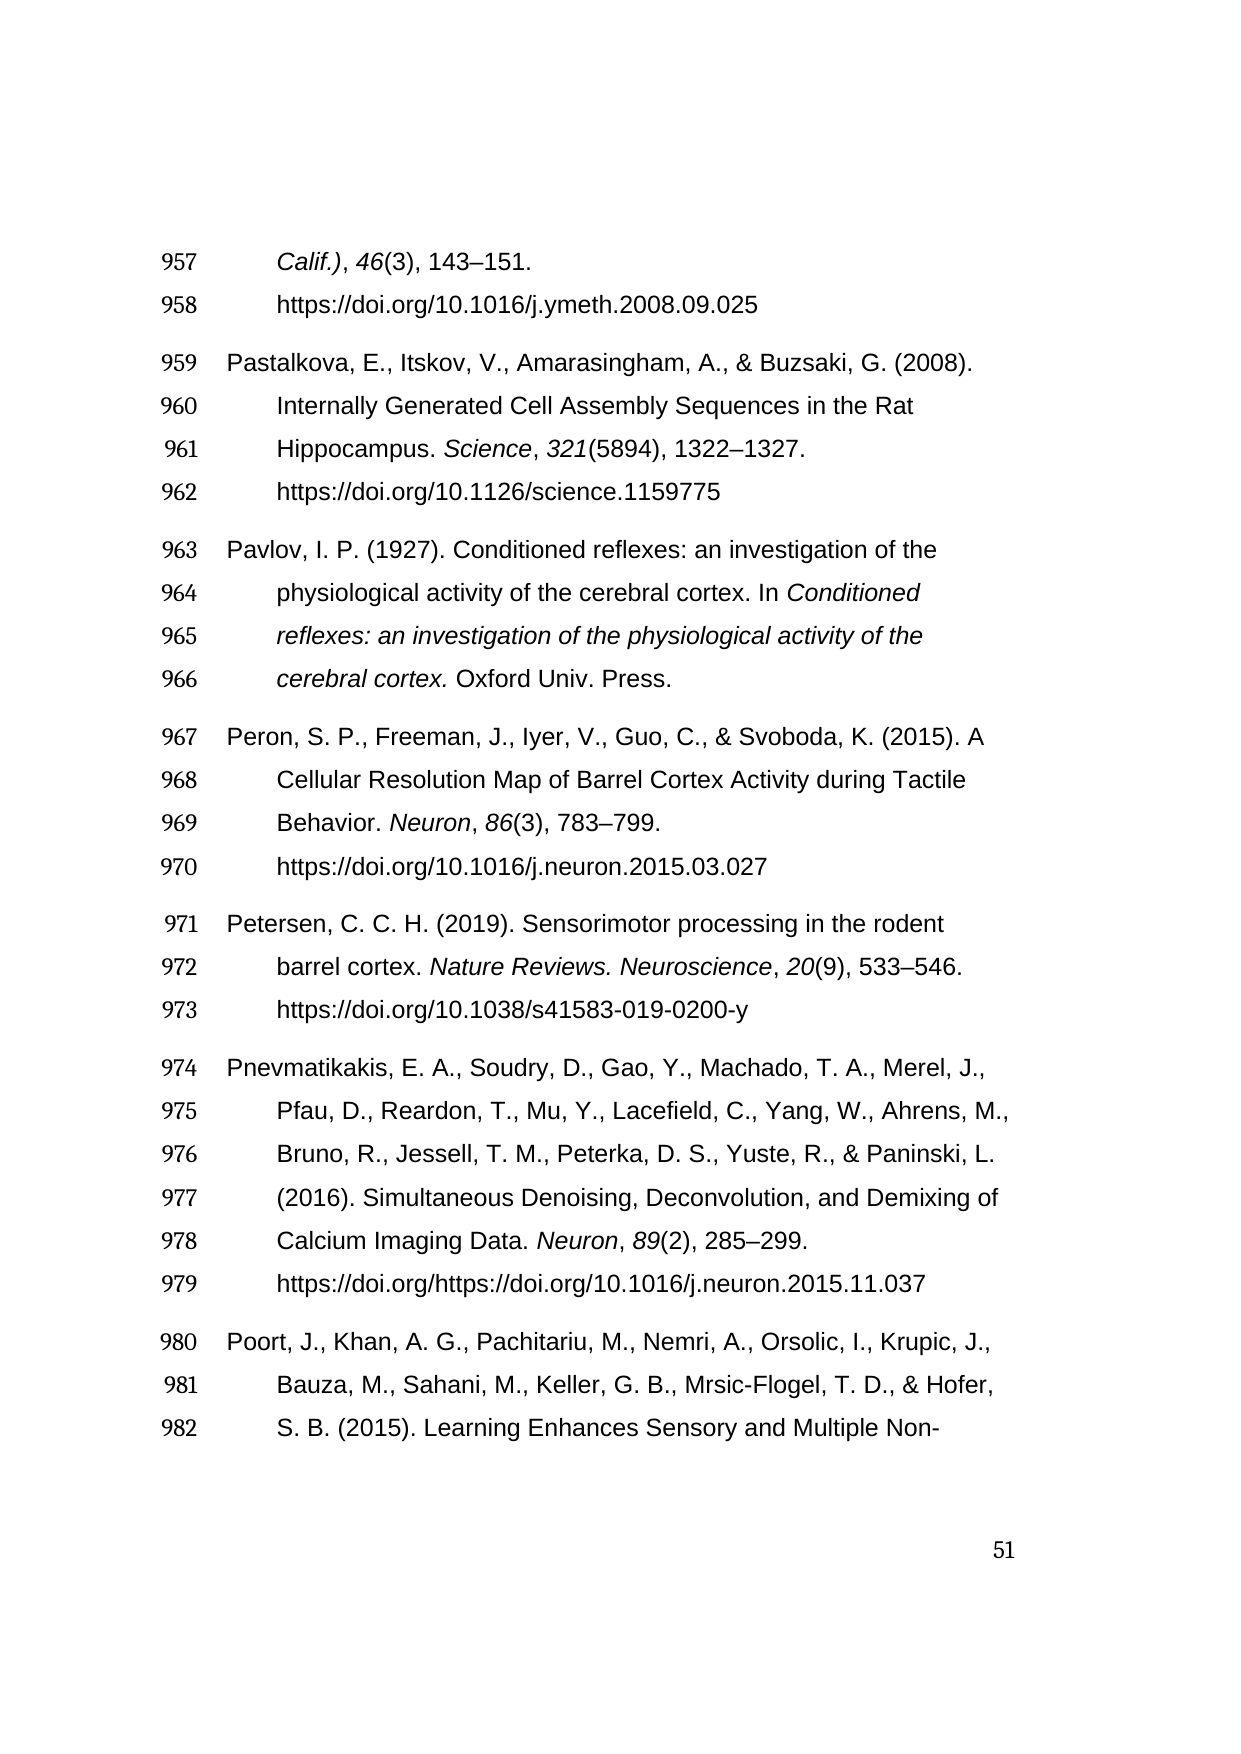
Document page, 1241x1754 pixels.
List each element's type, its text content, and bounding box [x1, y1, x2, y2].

text Petersen, C. C. H. (2019). Sensorimotor processing in the rodent barrel cortex. Nature Reviews. Neuroscience, 20(9), 533–546. https://doi.org/10.1038/s41583-019-0200-y [226, 909, 1014, 1024]
text Pavlov, I. P. (1927). Conditioned reflexes: an investigation of the physiological activity of the cerebral cortex. In Conditioned reflexes: an investigation of the physiological activity of the cerebral cortex. Oxford Univ. Press. [226, 535, 1014, 693]
text Calif.), 46(3), 143–151. https://doi.org/10.1016/j.ymeth.2008.09.025 [226, 247, 1014, 319]
text Pastalkova, E., Itskov, V., Amarasingham, A., & Buzsaki, G. (2008). Internally Generated Cell Assembly Sequences in the Rat Hippocampus. Science, 321(5894), 1322–1327. https://doi.org/10.1126/science.1159775 [226, 348, 1014, 506]
text Peron, S. P., Freeman, J., Iyer, V., Guo, C., & Svoboda, K. (2015). A Cellular Resolution Map of Barrel Cortex Activity during Tactile Behavior. Neuron, 86(3), 783–799. https://doi.org/10.1016/j.neuron.2015.03.027 [226, 722, 1014, 880]
text Poort, J., Khan, A. G., Pachitariu, M., Nemri, A., Orsolic, I., Krupic, J., Bauza, M., Sahani, M., Keller, G. B., Mrsic-Flogel, T. D., & Hofer, S. B. (2015). Learning Enhances Sensory and Multiple Non- [226, 1327, 1014, 1442]
text Pnevmatikakis, E. A., Soudry, D., Gao, Y., Machado, T. A., Merel, J., Pfau, D., Reardon, T., Mu, Y., Lacefield, C., Yang, W., Ahrens, M., Bruno, R., Jessell, T. M., Peterka, D. S., Yuste, R., & Paninski, L. (2016). Simultaneous Denoising, Deconvolution, and Demixing of Calcium Imaging Data. Neuron, 89(2), 285–299. https://doi.org/https://doi.org/10.1016/j.neuron.2015.11.037 [226, 1053, 1014, 1298]
